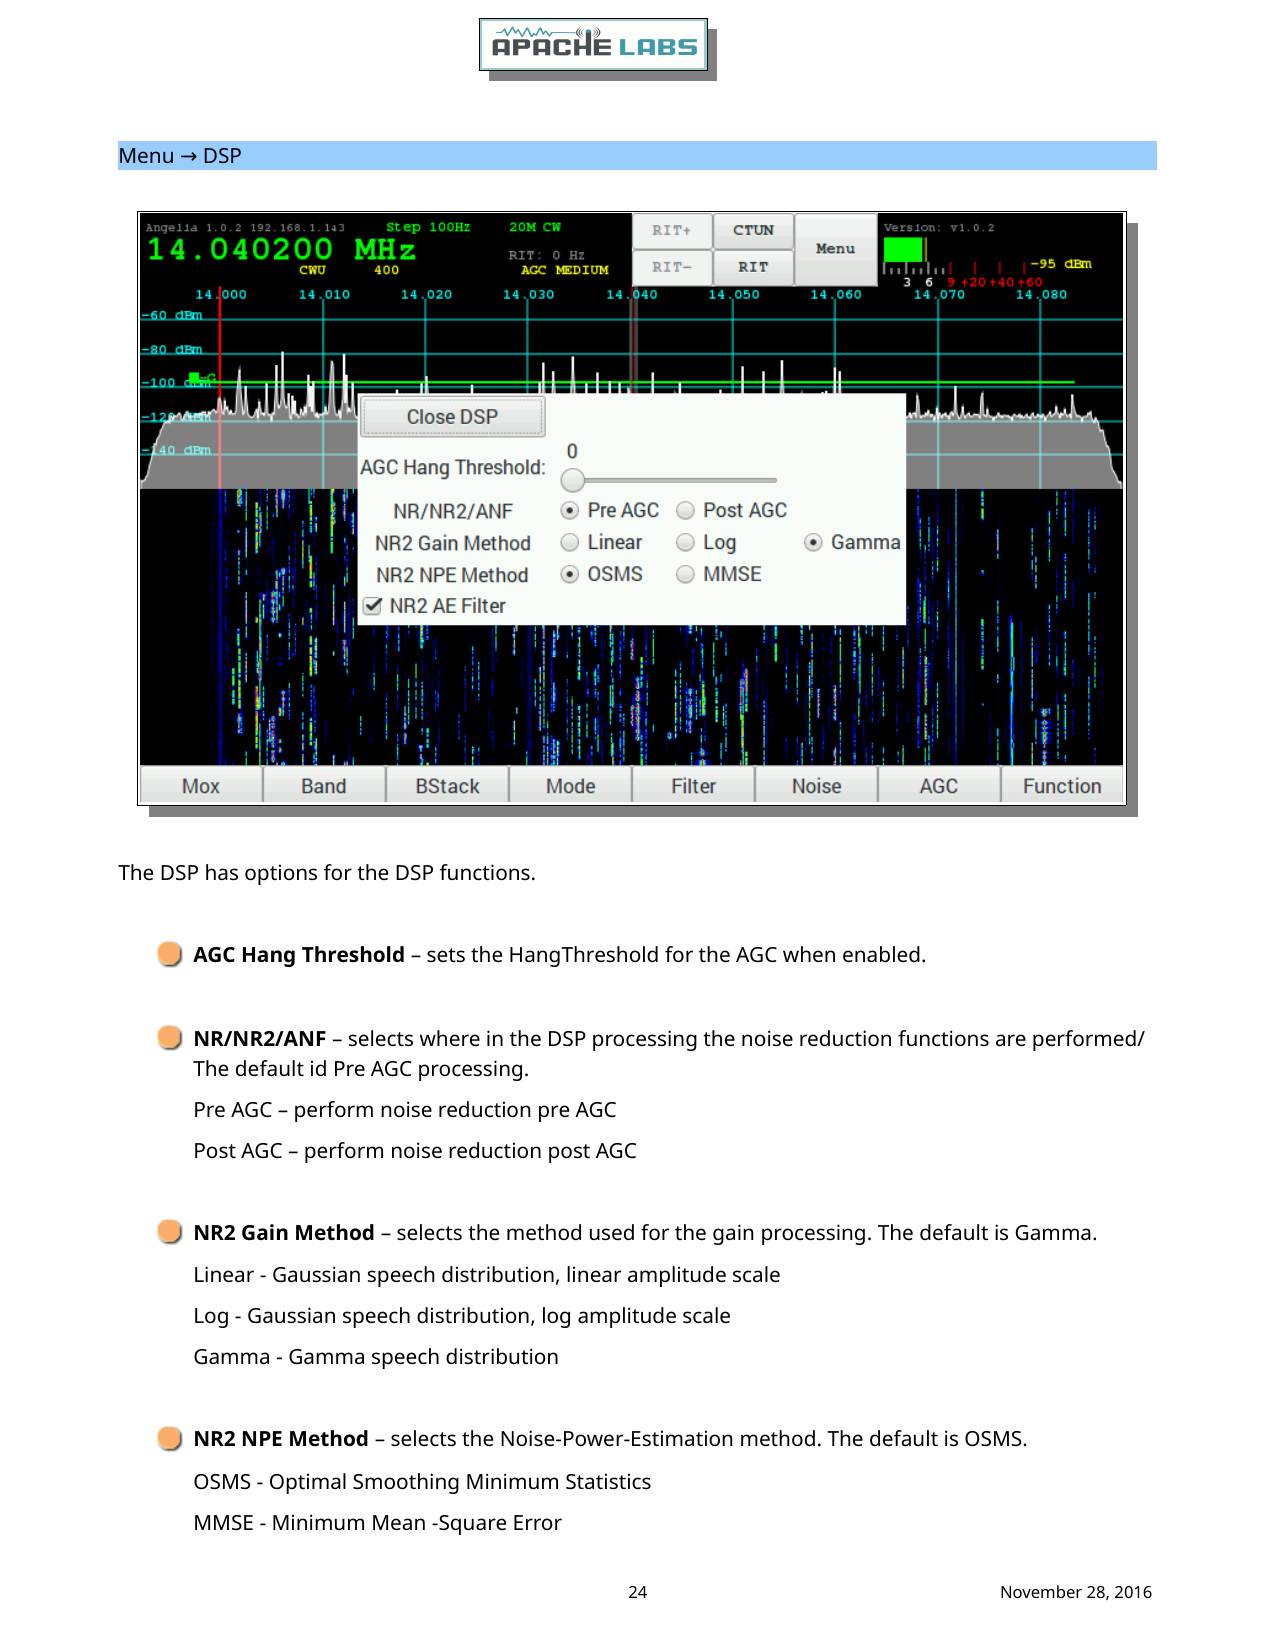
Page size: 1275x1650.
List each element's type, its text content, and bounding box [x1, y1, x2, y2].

list Log - Gaussian speech distribution, log amplitude scale [156, 1301, 1157, 1330]
text The DSP has options for the DSP functions. [118, 858, 1157, 887]
picture [156, 1425, 185, 1454]
list NR2 NPE Method – selects the Noise-Power-Estimation method. The default is OSMS. [156, 1424, 1157, 1454]
picture [156, 1024, 185, 1053]
list Gamma - Gamma speech distribution [156, 1342, 1157, 1371]
picture [156, 940, 185, 970]
list OSMS - Optimal Smoothing Minimum Statistics [156, 1467, 1157, 1495]
subtitle Menu → DSP [118, 141, 1157, 170]
picture [482, 21, 704, 68]
list Linear - Gaussian speech distribution, linear amplitude scale [156, 1260, 1157, 1289]
list Post AGC – perform noise reduction post AGC [156, 1136, 1157, 1164]
picture [156, 1218, 185, 1247]
list NR2 Gain Method – selects the method used for the gain processing. The default is Gamma. [156, 1218, 1157, 1248]
list Pre AGC – perform noise reduction pre AGC [156, 1095, 1157, 1123]
list MMSE - Minimum Mean -Square Error [156, 1508, 1157, 1536]
list AGC Hang Threshold – sets the HangThreshold for the AGC when enabled. [185, 940, 1157, 970]
list NR/NR2/ANF – selects where in the DSP processing the noise reduction functions are performed/ The default id Pre AGC processing. [156, 1024, 1157, 1082]
picture [140, 213, 1123, 802]
